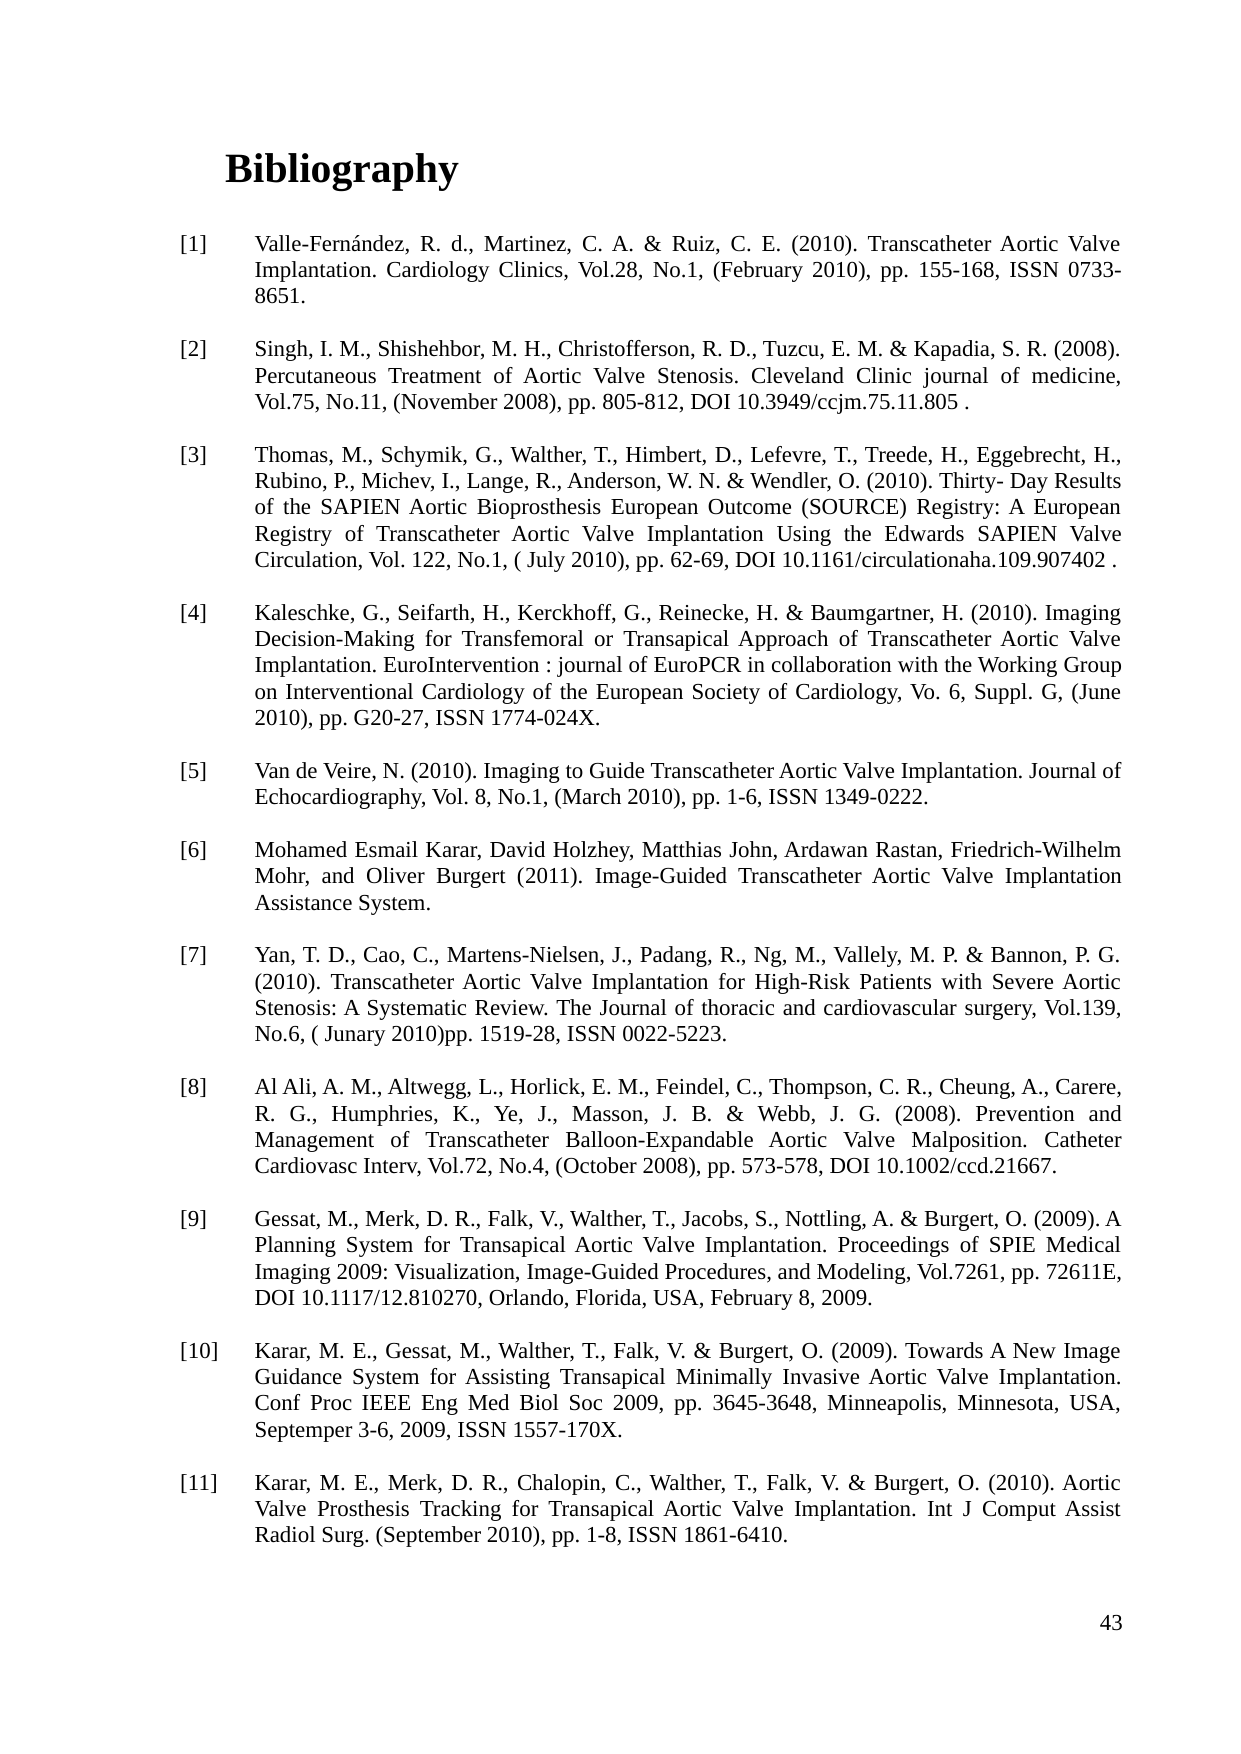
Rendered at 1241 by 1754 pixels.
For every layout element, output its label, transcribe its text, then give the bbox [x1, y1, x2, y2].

table_header Kaleschke, G., Seifarth, H., Kerckhoff, G., Reinecke, H. & Baumgartner, H. (2010). Imaging Decision-Making for Transfemoral or Transapical Approach of Transcatheter Aortic Valve Implantation. EuroIntervention : journal of EuroPCR in collaboration with the Working Group on Interventional Cardiology of the European Society of Cardiology, Vo. 6, Suppl. G, (June 2010), pp. G20-27, ISSN 1774-024X. [254, 599, 1123, 731]
table_header [5] [180, 757, 254, 810]
table_header [10] [180, 1337, 254, 1442]
table_header [8] [180, 1073, 254, 1179]
table_header Thomas, M., Schymik, G., Walther, T., Himbert, D., Lefevre, T., Treede, H., Eggebrecht, H., Rubino, P., Michev, I., Lange, R., Anderson, W. N. & Wendler, O. (2010). Thirty- Day Results of the SAPIEN Aortic Bioprosthesis European Outcome (SOURCE) Registry: A European Registry of Transcatheter Aortic Valve Implantation Using the Edwards SAPIEN Valve Circulation, Vol. 122, No.1, ( July 2010), pp. 62-69, DOI 10.1161/circulationaha.109.907402 . [254, 441, 1123, 572]
table_header [3] [180, 441, 254, 572]
table_header Van de Veire, N. (2010). Imaging to Guide Transcatheter Aortic Valve Implantation. Journal of Echocardiography, Vol. 8, No.1, (March 2010), pp. 1-6, ISSN 1349-0222. [254, 757, 1123, 810]
table_header Karar, M. E., Gessat, M., Walther, T., Falk, V. & Burgert, O. (2009). Towards A New Image Guidance System for Assisting Transapical Minimally Invasive Aortic Valve Implantation. Conf Proc IEEE Eng Med Biol Soc 2009, pp. 3645-3648, Minneapolis, Minnesota, USA, Septemper 3-6, 2009, ISSN 1557-170X. [254, 1337, 1123, 1442]
table_header [7] [180, 941, 254, 1047]
table_header [2] [180, 335, 254, 414]
table_header [11] [180, 1469, 254, 1548]
subtitle Bibliography [180, 143, 1122, 191]
table_header [4] [180, 599, 254, 731]
table_header Al Ali, A. M., Altwegg, L., Horlick, E. M., Feindel, C., Thompson, C. R., Cheung, A., Carere, R. G., Humphries, K., Ye, J., Masson, J. B. & Webb, J. G. (2008). Prevention and Management of Transcatheter Balloon-Expandable Aortic Valve Malposition. Catheter Cardiovasc Interv, Vol.72, No.4, (October 2008), pp. 573-578, DOI 10.1002/ccd.21667. [254, 1073, 1123, 1179]
table_header Mohamed Esmail Karar, David Holzhey, Matthias John, Ardawan Rastan, Friedrich-Wilhelm Mohr, and Oliver Burgert (2011). Image-Guided Transcatheter Aortic Valve Implantation Assistance System. [254, 836, 1123, 915]
table_header [9] [180, 1205, 254, 1310]
table_header Singh, I. M., Shishehbor, M. H., Christofferson, R. D., Tuzcu, E. M. & Kapadia, S. R. (2008). Percutaneous Treatment of Aortic Valve Stenosis. Cleveland Clinic journal of medicine, Vol.75, No.11, (November 2008), pp. 805-812, DOI 10.3949/ccjm.75.11.805 . [254, 335, 1123, 414]
table_header Karar, M. E., Merk, D. R., Chalopin, C., Walther, T., Falk, V. & Burgert, O. (2010). Aortic Valve Prosthesis Tracking for Transapical Aortic Valve Implantation. Int J Comput Assist Radiol Surg. (September 2010), pp. 1-8, ISSN 1861-6410. [254, 1469, 1123, 1548]
table_header Gessat, M., Merk, D. R., Falk, V., Walther, T., Jacobs, S., Nottling, A. & Burgert, O. (2009). A Planning System for Transapical Aortic Valve Implantation. Proceedings of SPIE Medical Imaging 2009: Visualization, Image-Guided Procedures, and Modeling, Vol.7261, pp. 72611E, DOI 10.1117/12.810270, Orlando, Florida, USA, February 8, 2009. [254, 1205, 1123, 1310]
table_header [6] [180, 836, 254, 915]
table_header [1] [180, 230, 254, 309]
table_header Valle-Fernández, R. d., Martinez, C. A. & Ruiz, C. E. (2010). Transcatheter Aortic Valve Implantation. Cardiology Clinics, Vol.28, No.1, (February 2010), pp. 155-168, ISSN 0733-8651. [254, 230, 1123, 309]
table_header Yan, T. D., Cao, C., Martens-Nielsen, J., Padang, R., Ng, M., Vallely, M. P. & Bannon, P. G. (2010). Transcatheter Aortic Valve Implantation for High-Risk Patients with Severe Aortic Stenosis: A Systematic Review. The Journal of thoracic and cardiovascular surgery, Vol.139, No.6, ( Junary 2010)pp. 1519-28, ISSN 0022-5223. [254, 941, 1123, 1047]
